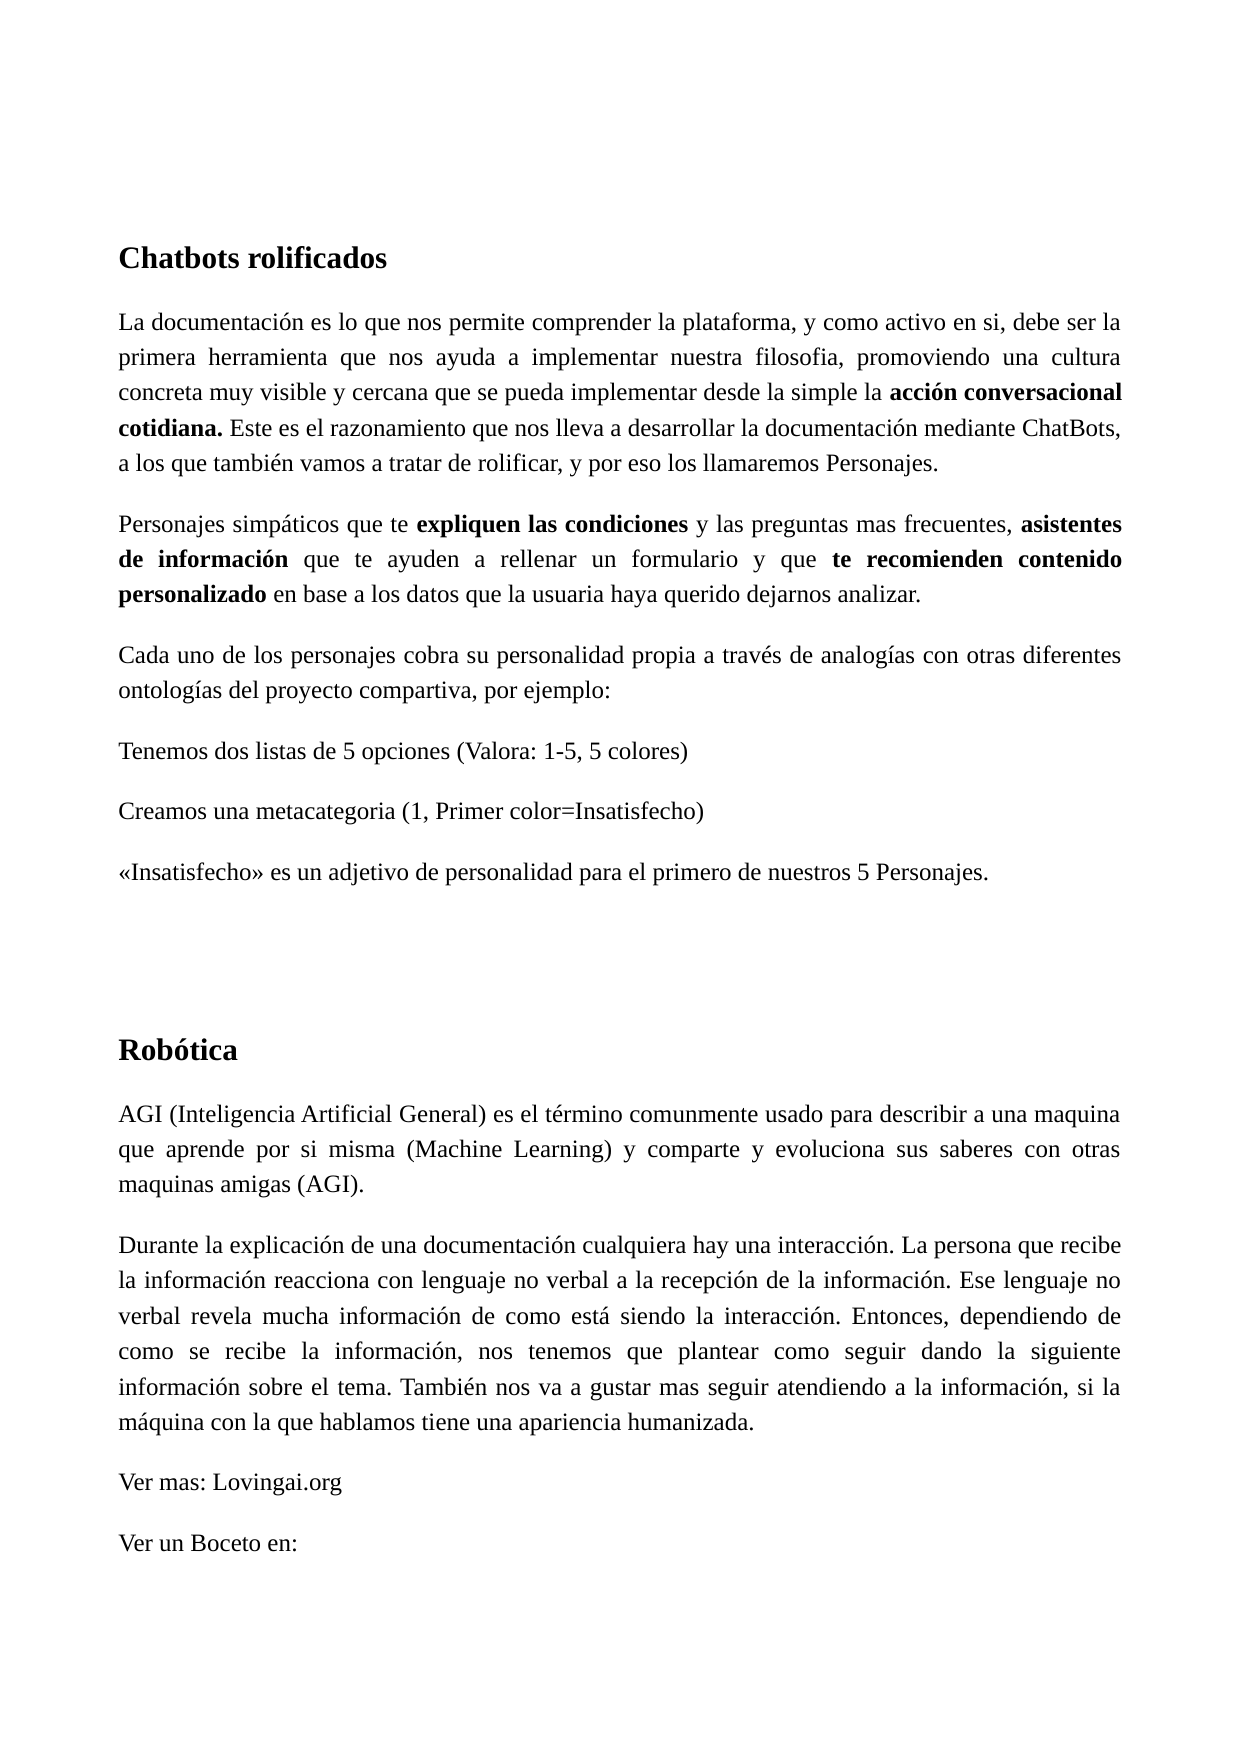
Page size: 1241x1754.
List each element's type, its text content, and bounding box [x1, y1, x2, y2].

text Robótica [118, 1031, 1122, 1067]
text La documentación es lo que nos permite comprender la plataforma, y como activo en si, debe ser la primera herramienta que nos ayuda a implementar nuestra filosofia, promoviendo una cultura concreta muy visible y cercana que se pueda implementar desde la simple la acción conversacional cotidiana. Este es el razonamiento que nos lleva a desarrollar la documentación mediante ChatBots, a los que también vamos a tratar de rolificar, y por eso los llamaremos Personajes. [118, 300, 1122, 477]
text Personajes simpáticos que te expliquen las condiciones y las preguntas mas frecuentes, asistentes de información que te ayuden a rellenar un formulario y que te recomienden contenido personalizado en base a los datos que la usuaria haya querido dejarnos analizar. [118, 502, 1122, 608]
text Cada uno de los personajes cobra su personalidad propia a través de analogías con otras diferentes ontologías del proyecto compartiva, por ejemplo: [118, 633, 1122, 704]
text «Insatisfecho» es un adjetivo de personalidad para el primero de nuestros 5 Personajes. [118, 850, 1122, 885]
text Durante la explicación de una documentación cualquiera hay una interacción. La persona que recibe la información reacciona con lenguaje no verbal a la recepción de la información. Ese lenguaje no verbal revela mucha información de como está siendo la interacción. Entonces, dependiendo de como se recibe la información, nos tenemos que plantear como seguir dando la siguiente información sobre el tema. También nos va a gustar mas seguir atendiendo a la información, si la máquina con la que hablamos tiene una apariencia humanizada. [118, 1223, 1122, 1436]
text Tenemos dos listas de 5 opciones (Valora: 1-5, 5 colores) [118, 729, 1122, 764]
text Chatbots rolificados [118, 239, 1122, 275]
text Creamos una metacategoria (1, Primer color=Insatisfecho) [118, 789, 1122, 825]
text Ver mas: Lovingai.org [118, 1461, 1122, 1496]
text Ver un Boceto en: [118, 1521, 1122, 1557]
text AGI (Inteligencia Artificial General) es el término comunmente usado para describir a una maquina que aprende por si misma (Machine Learning) y comparte y evoluciona sus saberes con otras maquinas amigas (AGI). [118, 1092, 1122, 1198]
